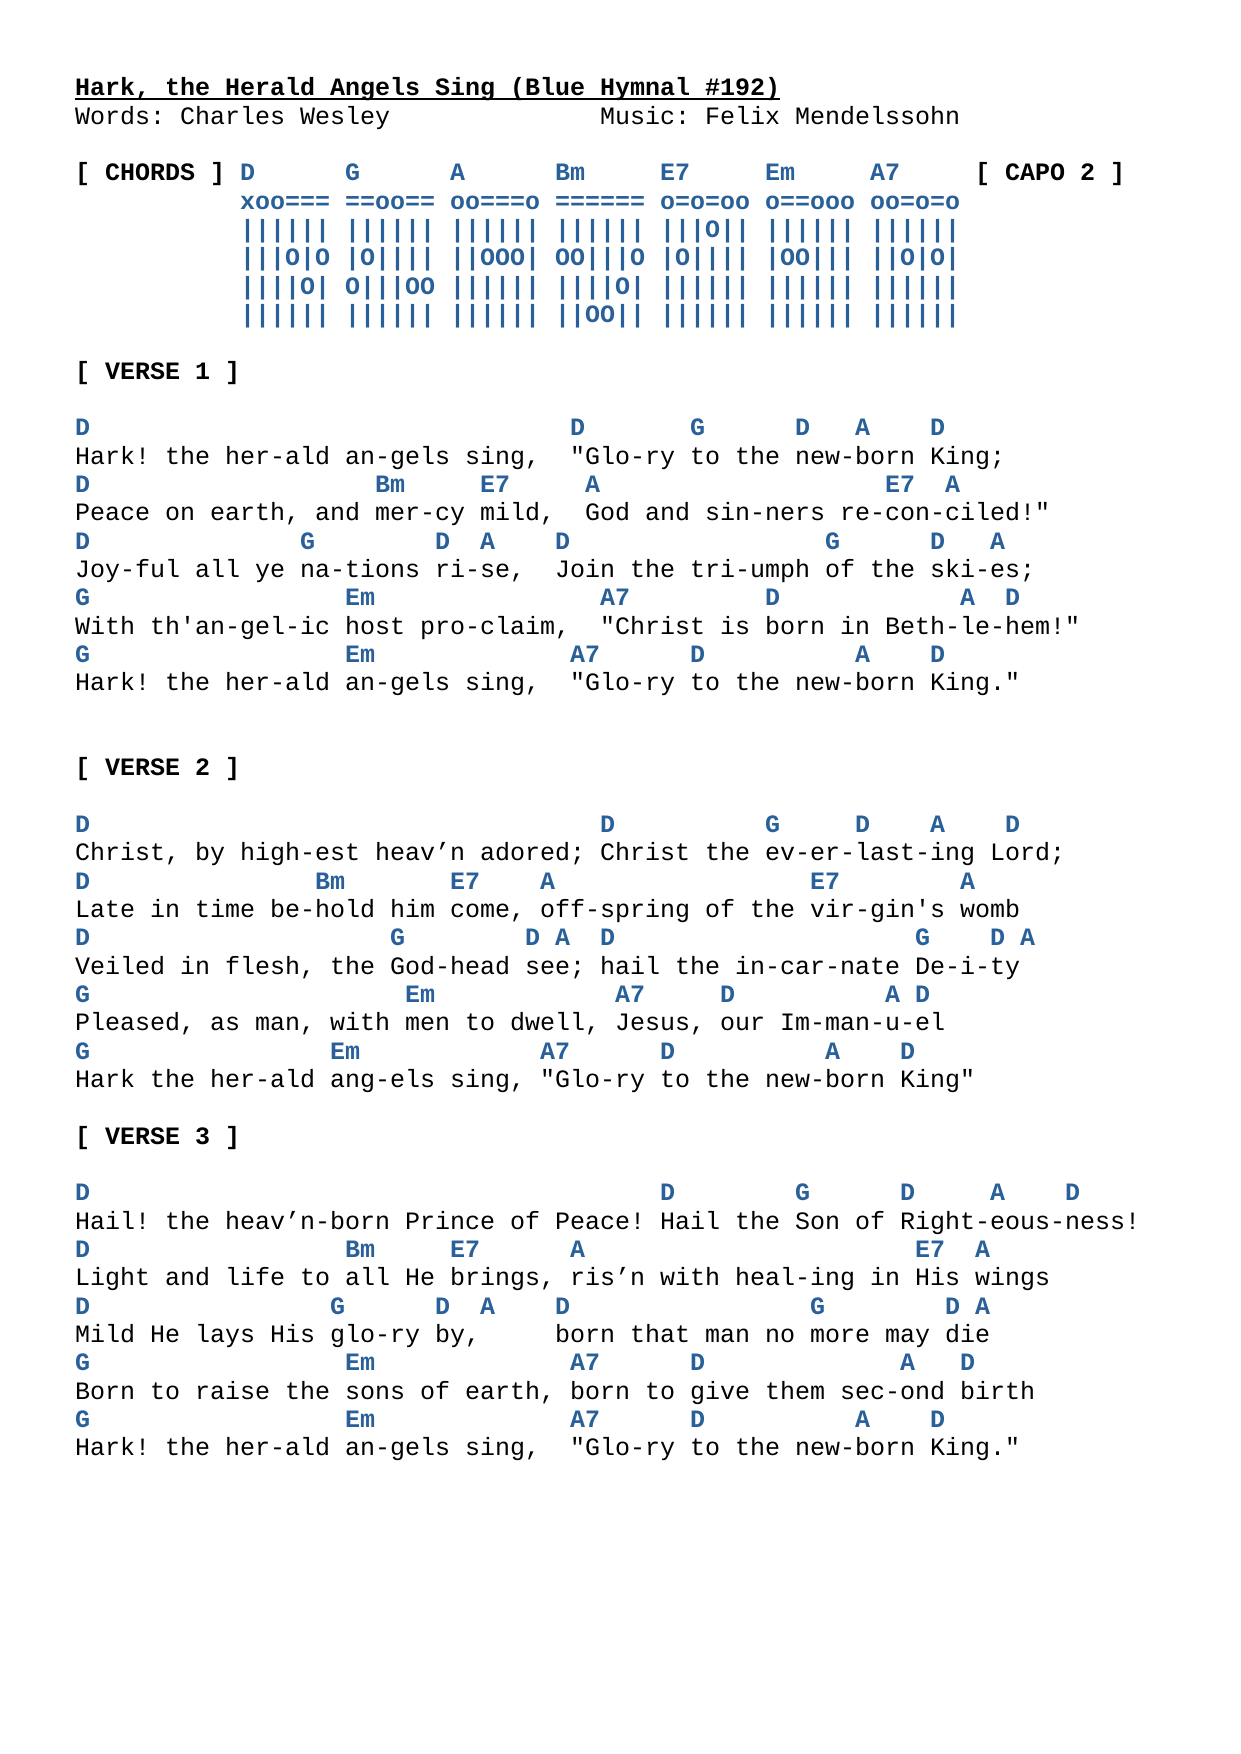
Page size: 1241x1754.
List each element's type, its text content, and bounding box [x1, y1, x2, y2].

text [ VERSE 1 ] [75, 358, 1166, 387]
text |||||| |||||| |||||| ||OO|| |||||| |||||| |||||| [75, 302, 1166, 330]
text Peace on earth, and mer-cy mild, God and sin-ners re-con-ciled!" [75, 500, 1166, 528]
text |||O|O |O|||| ||OOO| OO|||O |O|||| |OO||| ||O|O| [75, 245, 1166, 273]
text Hark, the Herald Angels Sing (Blue Hymnal #192) [75, 75, 1166, 103]
text D G D A D G D A [75, 528, 1166, 557]
text [ VERSE 2 ] [75, 755, 1166, 783]
text ||||O| O|||OO |||||| ||||O| |||||| |||||| |||||| [75, 273, 1166, 302]
text G Em A7 D A D [75, 585, 1166, 613]
text With th'an-gel-ic host pro-claim, "Christ is born in Beth-le-hem!" [75, 613, 1166, 642]
text D G D A D G D A [75, 1293, 1166, 1322]
text Veiled in flesh, the God-head see; hail the in-car-nate De-i-ty [75, 953, 1166, 982]
text D D G D A D [75, 415, 1166, 443]
text Born to raise the sons of earth, born to give them sec-ond birth [75, 1378, 1166, 1407]
text G Em A7 D A D [75, 1038, 1166, 1067]
text D Bm E7 A E7 A [75, 472, 1166, 500]
text D D G D A D [75, 1180, 1166, 1208]
text Words: Charles Wesley Music: Felix Mendelssohn [75, 103, 1166, 132]
text D D G D A D [75, 812, 1166, 840]
text Hark! the her-ald an-gels sing, "Glo-ry to the new-born King." [75, 1435, 1166, 1463]
text Pleased, as man, with men to dwell, Jesus, our Im-man-u-el [75, 1010, 1166, 1038]
text [ CHORDS ] D G A Bm E7 Em A7 [ CAPO 2 ] [75, 160, 1166, 188]
text Hark the her-ald ang-els sing, "Glo-ry to the new-born King" [75, 1067, 1166, 1095]
text D Bm E7 A E7 A [75, 1237, 1166, 1265]
text [ VERSE 3 ] [75, 1123, 1166, 1152]
text Light and life to all He brings, ris’n with heal-ing in His wings [75, 1265, 1166, 1293]
text D Bm E7 A E7 A [75, 868, 1166, 897]
text Mild He lays His glo-ry by, born that man no more may die [75, 1322, 1166, 1350]
text Hark! the her-ald an-gels sing, "Glo-ry to the new-born King." [75, 670, 1166, 698]
text Late in time be-hold him come, off-spring of the vir-gin's womb [75, 897, 1166, 925]
text G Em A7 D A D [75, 982, 1166, 1010]
text D G D A D G D A [75, 925, 1166, 953]
text Hark! the her-ald an-gels sing, "Glo-ry to the new-born King; [75, 443, 1166, 472]
text G Em A7 D A D [75, 1407, 1166, 1435]
text Hail! the heav’n-born Prince of Peace! Hail the Son of Right-eous-ness! [75, 1208, 1166, 1237]
text G Em A7 D A D [75, 642, 1166, 670]
text xoo=== ==oo== oo===o ====== o=o=oo o==ooo oo=o=o [75, 188, 1166, 217]
text |||||| |||||| |||||| |||||| |||O|| |||||| |||||| [75, 217, 1166, 245]
text Joy-ful all ye na-tions ri-se, Join the tri-umph of the ski-es; [75, 557, 1166, 585]
text G Em A7 D A D [75, 1350, 1166, 1378]
text Christ, by high-est heav’n adored; Christ the ev-er-last-ing Lord; [75, 840, 1166, 868]
